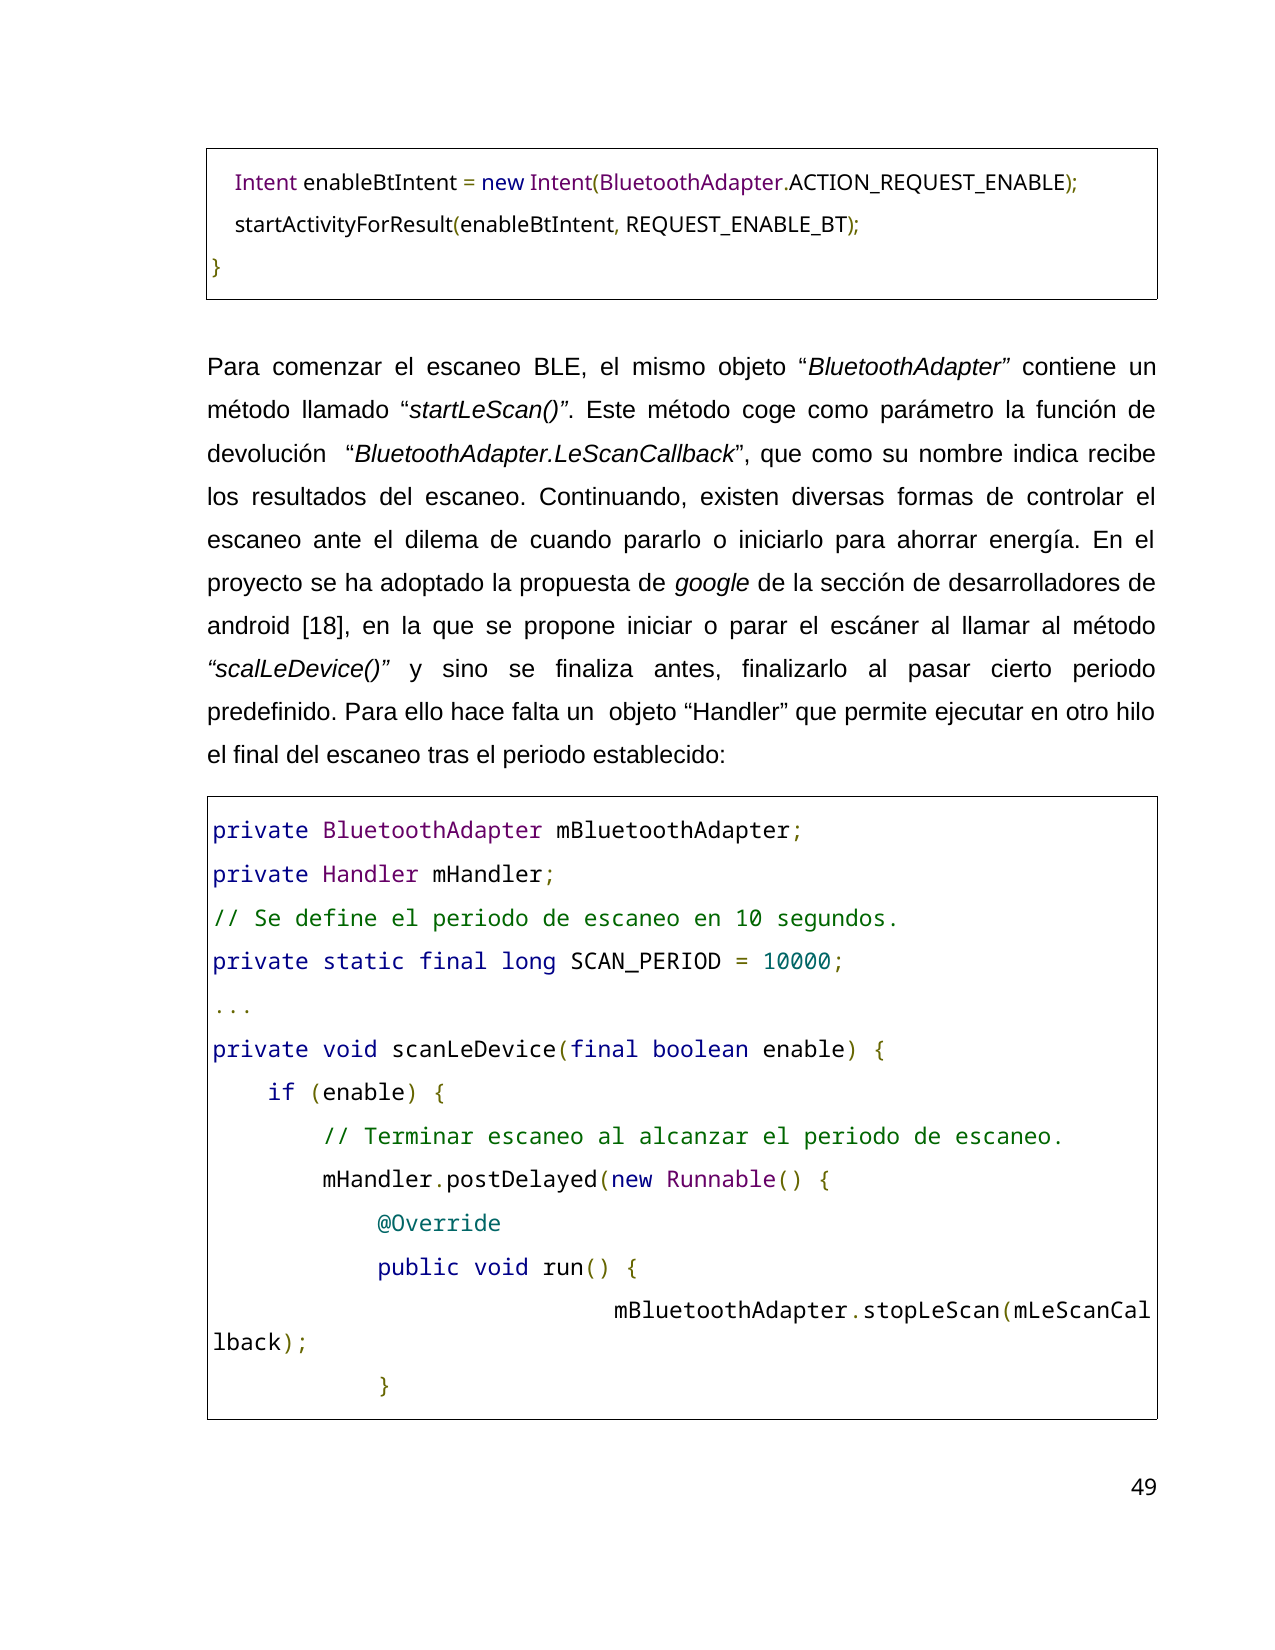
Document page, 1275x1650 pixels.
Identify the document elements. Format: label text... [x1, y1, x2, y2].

table_header private BluetoothAdapter mBluetoothAdapter; private Handler mHandler; // Se define el periodo de escaneo en 10 segundos. private static final long SCAN_PERIOD = 10000; ... private void scanLeDevice(final boolean enable) { if (enable) { // Terminar escaneo al alcanzar el periodo de escaneo. mHandler.postDelayed(new Runnable() { @Override public void run() { mBluetoothAdapter.stopLeScan(mLeScanCallback); } [208, 797, 1157, 1419]
table_header Intent enableBtIntent = new Intent(BluetoothAdapter.ACTION_REQUEST_ENABLE); startActivityForResult(enableBtIntent, REQUEST_ENABLE_BT); } [207, 149, 1157, 299]
text Para comenzar el escaneo BLE, el mismo objeto “BluetoothAdapter” contiene un método llamado “startLeScan()”. Este método coge como parámetro la función de devolución “BluetoothAdapter.LeScanCallback”, que como su nombre indica recibe los resultados del escaneo. Continuando, existen diversas formas de controlar el escaneo ante el dilema de cuando pararlo o iniciarlo para ahorrar energía. En el proyecto se ha adoptado la propuesta de google de la sección de desarrolladores de android [18], en la que se propone iniciar o parar el escáner al llamar al método “scalLeDevice()” y sino se finaliza antes, finalizarlo al pasar cierto periodo predefinido. Para ello hace falta un objeto “Handler” que permite ejecutar en otro hilo el final del escaneo tras el periodo establecido: [207, 352, 1157, 769]
